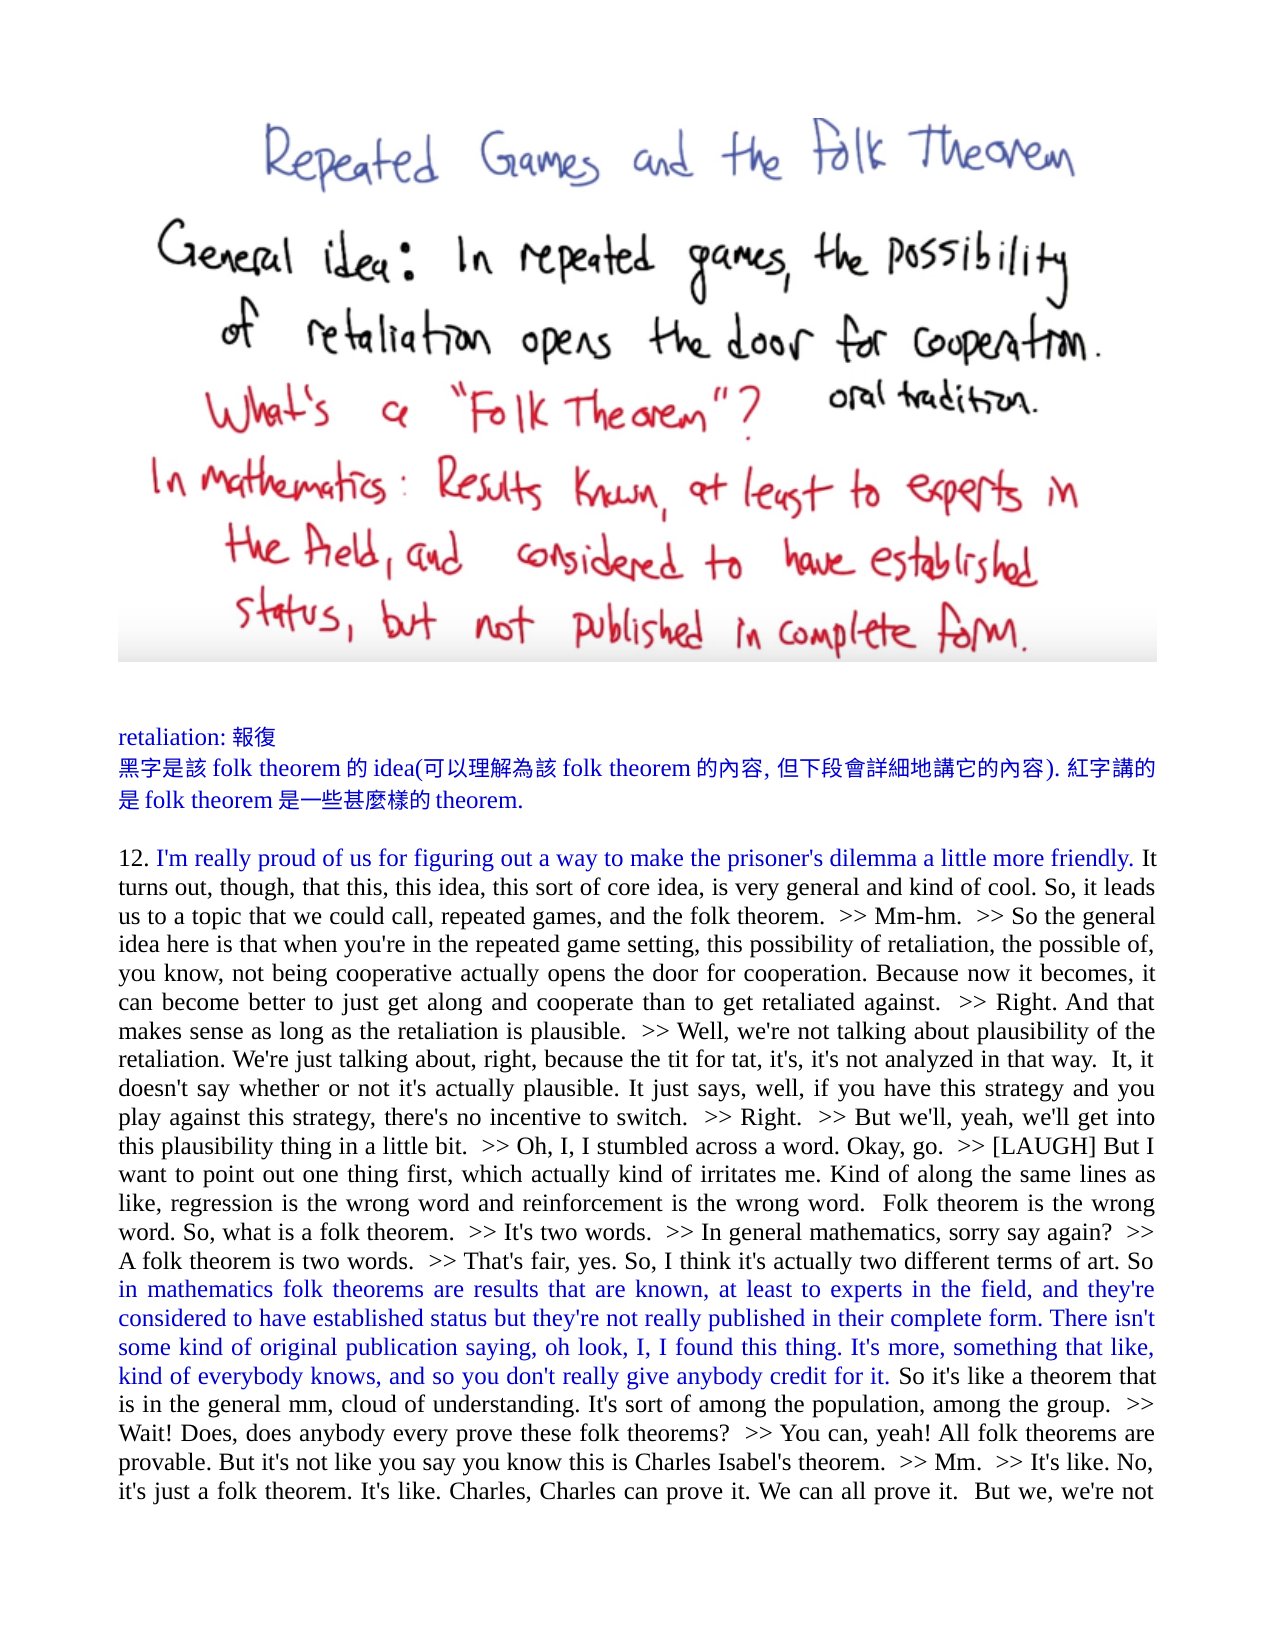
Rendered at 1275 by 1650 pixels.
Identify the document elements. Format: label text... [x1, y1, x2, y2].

picture [118, 118, 1157, 662]
text 黑字是該folk theorem的idea(可以理解為該folk theorem的內容, 但下段會詳細地講它的內容). 紅字講的是folk theorem是一些甚麼樣的theorem. [118, 751, 1157, 814]
text retaliation: 報復 [118, 719, 1157, 751]
text 12. I'm really proud of us for figuring out a way to make the prisoner's dilemma a little more friendly. It turns out, though, that this, this idea, this sort of core idea, is very general and kind of cool. So, it leads us to a topic that we could call, repeated games, and the folk theorem. >> Mm-hm. >> So the general idea here is that when you're in the repeated game setting, this possibility of retaliation, the possible of, you know, not being cooperative actually opens the door for cooperation. Because now it becomes, it can become better to just get along and cooperate than to get retaliated against. >> Right. And that makes sense as long as the retaliation is plausible. >> Well, we're not talking about plausibility of the retaliation. We're just talking about, right, because the tit for tat, it's, it's not analyzed in that way. It, it doesn't say whether or not it's actually plausible. It just says, well, if you have this strategy and you play against this strategy, there's no incentive to switch. >> Right. >> But we'll, yeah, we'll get into this plausibility thing in a little bit. >> Oh, I, I stumbled across a word. Okay, go. >> [LAUGH] But I want to point out one thing first, which actually kind of irritates me. Kind of along the same lines as like, regression is the wrong word and reinforcement is the wrong word. Folk theorem is the wrong word. So, what is a folk theorem. >> It's two words. >> In general mathematics, sorry say again? >> A folk theorem is two words. >> That's fair, yes. So, I think it's actually two different terms of art. So in mathematics folk theorems are results that are known, at least to experts in the field, and they're considered to have established status but they're not really published in their complete form. There isn't some kind of original publication saying, oh look, I, I found this thing. It's more, something that like, kind of everybody knows, and so you don't really give anybody credit for it. So it's like a theorem that is in the general mm, cloud of understanding. It's sort of among the population, among the group. >> Wait! Does, does anybody every prove these folk theorems? >> You can, yeah! All folk theorems are provable. But it's not like you say you know this is Charles Isabel's theorem. >> Mm. >> It's like. No, it's just a folk theorem. It's like. Charles, Charles can prove it. We can all prove it. But we, we're not [118, 843, 1157, 1504]
